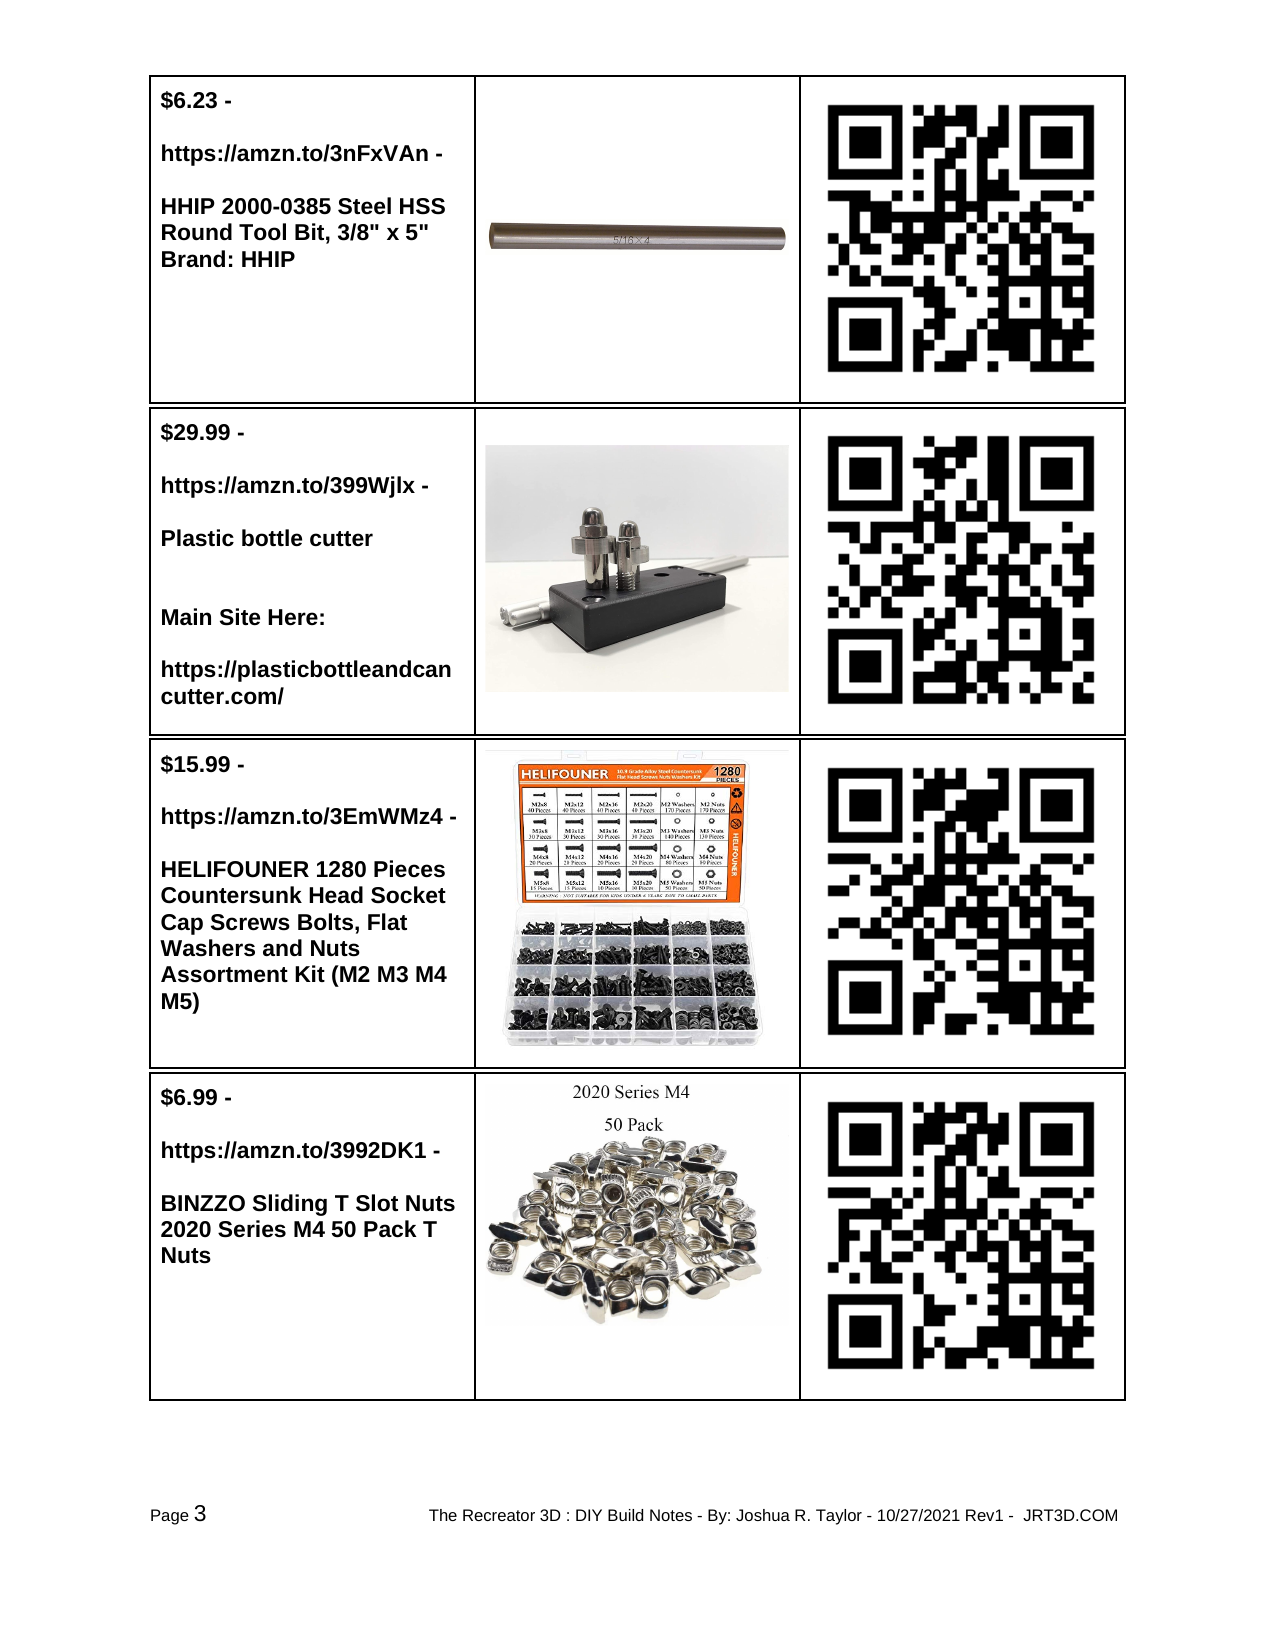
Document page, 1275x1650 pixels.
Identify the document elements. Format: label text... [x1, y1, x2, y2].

table_header $29.99 - https://amzn.to/399Wjlx - Plastic bottle cutter Main Site Here: https://plasticbottleandcancutter.com/ [151, 409, 474, 734]
table_header [801, 740, 1124, 1067]
table_header $6.23 - https://amzn.to/3nFxVAn - HHIP 2000-0385 Steel HSS Round Tool Bit, 3/8" x 5" Brand: HHIP [151, 77, 474, 402]
table_header [801, 1074, 1124, 1399]
table_header [476, 1074, 799, 1399]
table_header $6.99 - https://amzn.to/3992DK1 - BINZZO Sliding T Slot Nuts 2020 Series M4 50 Pack T Nuts [151, 1074, 474, 1399]
table_header $15.99 - https://amzn.to/3EmWMz4 - HELIFOUNER 1280 Pieces Countersunk Head Socket Cap Screws Bolts, Flat Washers and Nuts Assortment Kit (M2 M3 M4 M5) [151, 740, 474, 1067]
table_header [476, 740, 799, 1067]
table_header [476, 409, 799, 734]
table_header [801, 77, 1124, 402]
table_header [801, 409, 1124, 734]
table_header [476, 77, 799, 402]
